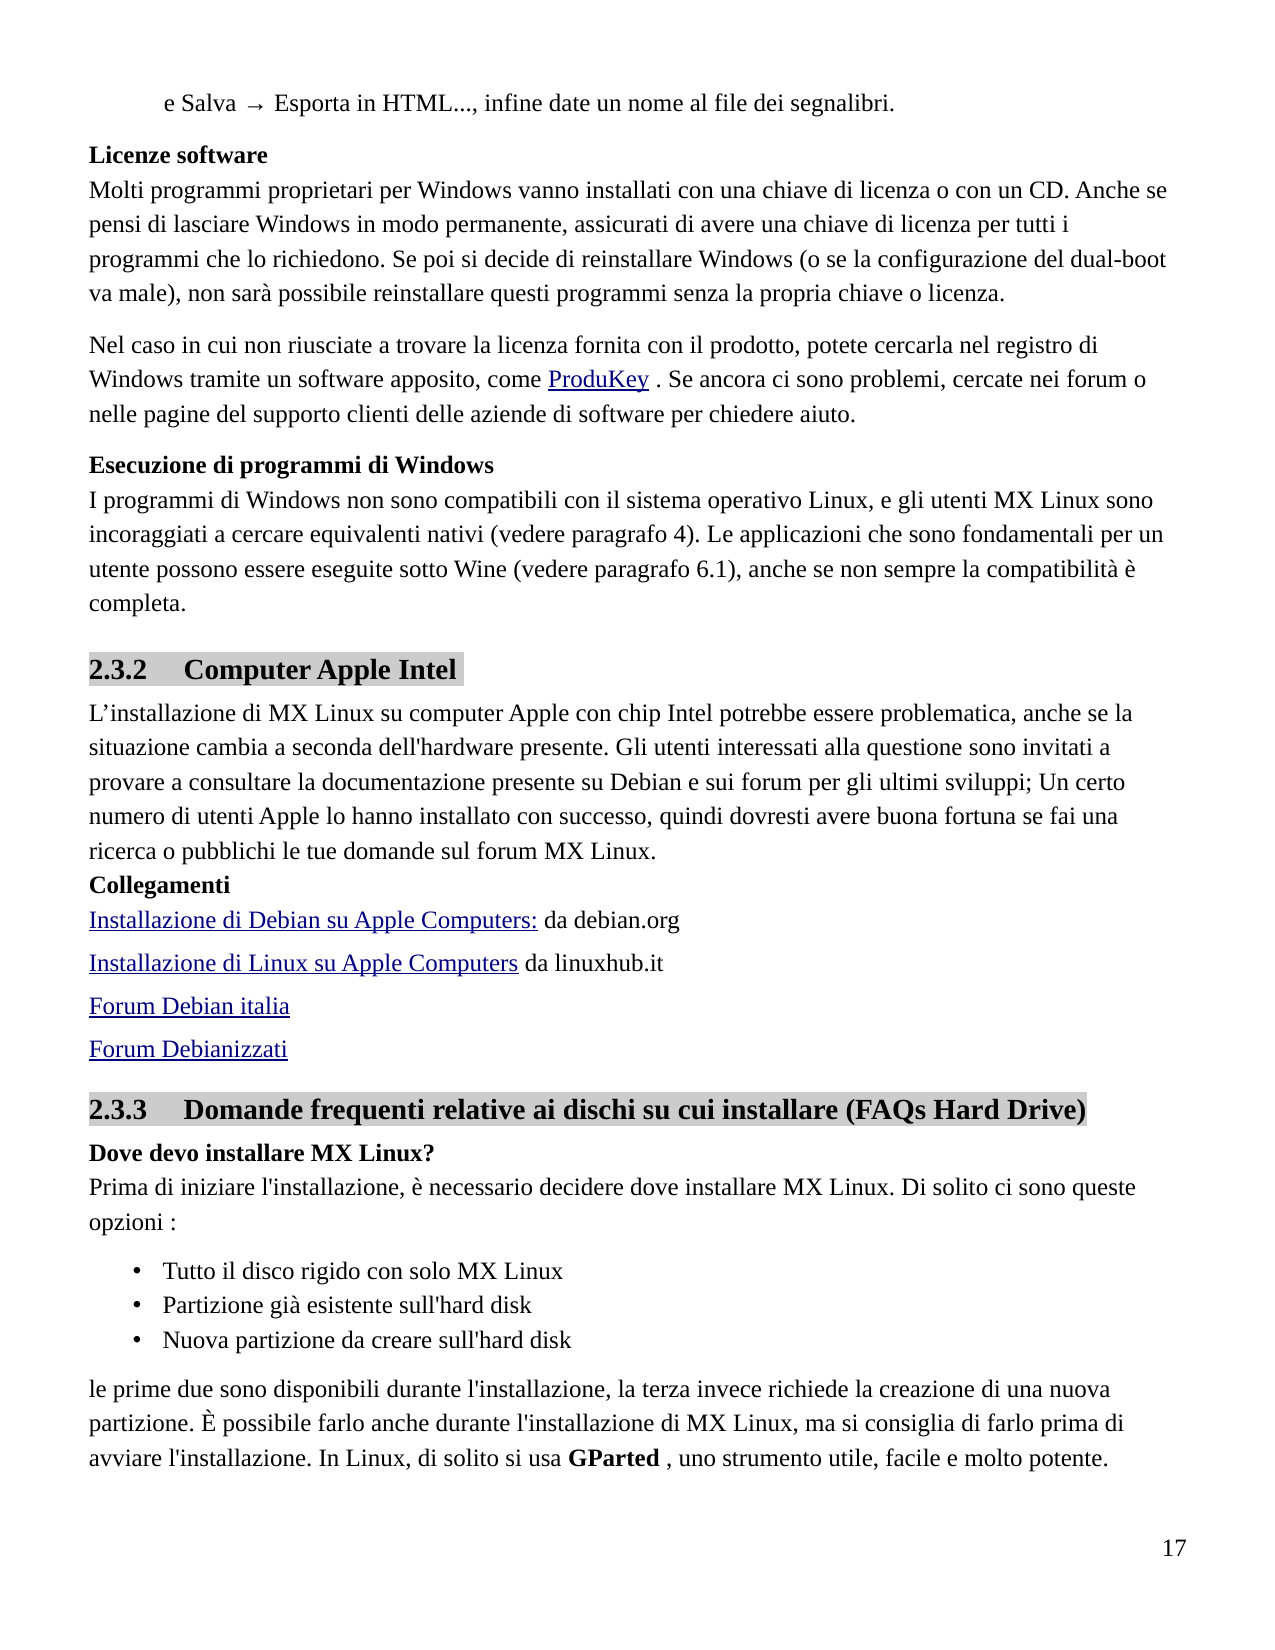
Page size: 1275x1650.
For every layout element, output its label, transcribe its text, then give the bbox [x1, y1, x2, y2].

text Installazione di Linux su Apple Computers da linuxhub.it [88, 948, 1186, 977]
text Licenze software [88, 140, 1186, 169]
text L’installazione di MX Linux su computer Apple con chip Intel potrebbe essere problematica, anche se la situazione cambia a seconda dell'hardware presente. Gli utenti interessati alla questione sono invitati a provare a consultare la documentazione presente su Debian e sui forum per gli ultimi sviluppi; Un certo numero di utenti Apple lo hanno installato con successo, quindi dovresti avere buona fortuna se fai una ricerca o pubblichi le tue domande sul forum MX Linux. [88, 698, 1186, 865]
text le prime due sono disponibili durante l'installazione, la terza invece richiede la creazione di una nuova partizione. È possibile farlo anche durante l'installazione di MX Linux, ma si consiglia di farlo prima di avviare l'installazione. In Linux, di solito si usa GParted , uno strumento utile, facile e molto potente. [88, 1374, 1186, 1472]
list Nuova partizione da creare sull'hard disk [133, 1325, 1186, 1354]
text Installazione di Debian su Apple Computers: da debian.org [88, 905, 1186, 934]
list e Salva → Esporta in HTML..., infine date un nome al file dei segnalibri. [126, 88, 1186, 117]
text Molti programmi proprietari per Windows vanno installati con una chiave di licenza o con un CD. Anche se pensi di lasciare Windows in modo permanente, assicurati di avere una chiave di licenza per tutti i programmi che lo richiedono. Se poi si decide di reinstallare Windows (o se la configurazione del dual-boot va male), non sarà possibile reinstallare questi programmi senza la propria chiave o licenza. [88, 175, 1186, 307]
text Esecuzione di programmi di Windows [88, 450, 1186, 479]
subtitle 2.3.2 Computer Apple Intel [464, 652, 1186, 686]
text Prima di iniziare l'installazione, è necessario decidere dove installare MX Linux. Di solito ci sono queste opzioni : [88, 1172, 1186, 1236]
list Tutto il disco rigido con solo MX Linux [133, 1256, 1186, 1285]
text Forum Debian italia [88, 991, 1186, 1020]
subtitle 2.3.3 Domande frequenti relative ai dischi su cui installare (FAQs Hard Drive) [1087, 1092, 1186, 1126]
text Forum Debianizzati [88, 1034, 1186, 1063]
text Collegamenti [88, 870, 1186, 899]
list Partizione già esistente sull'hard disk [133, 1291, 1186, 1319]
text Nel caso in cui non riusciate a trovare la licenza fornita con il prodotto, potete cercarla nel registro di Windows tramite un software apposito, come ProduKey . Se ancora ci sono problemi, cercate nei forum o nelle pagine del supporto clienti delle aziende di software per chiedere aiuto. [88, 330, 1186, 427]
text Dove devo installare MX Linux? [88, 1138, 1186, 1167]
text I programmi di Windows non sono compatibili con il sistema operativo Linux, e gli utenti MX Linux sono incoraggiati a cercare equivalenti nativi (vedere paragrafo 4). Le applicazioni che sono fondamentali per un utente possono essere eseguite sotto Wine (vedere paragrafo 6.1), anche se non sempre la compatibilità è completa. [88, 485, 1186, 617]
